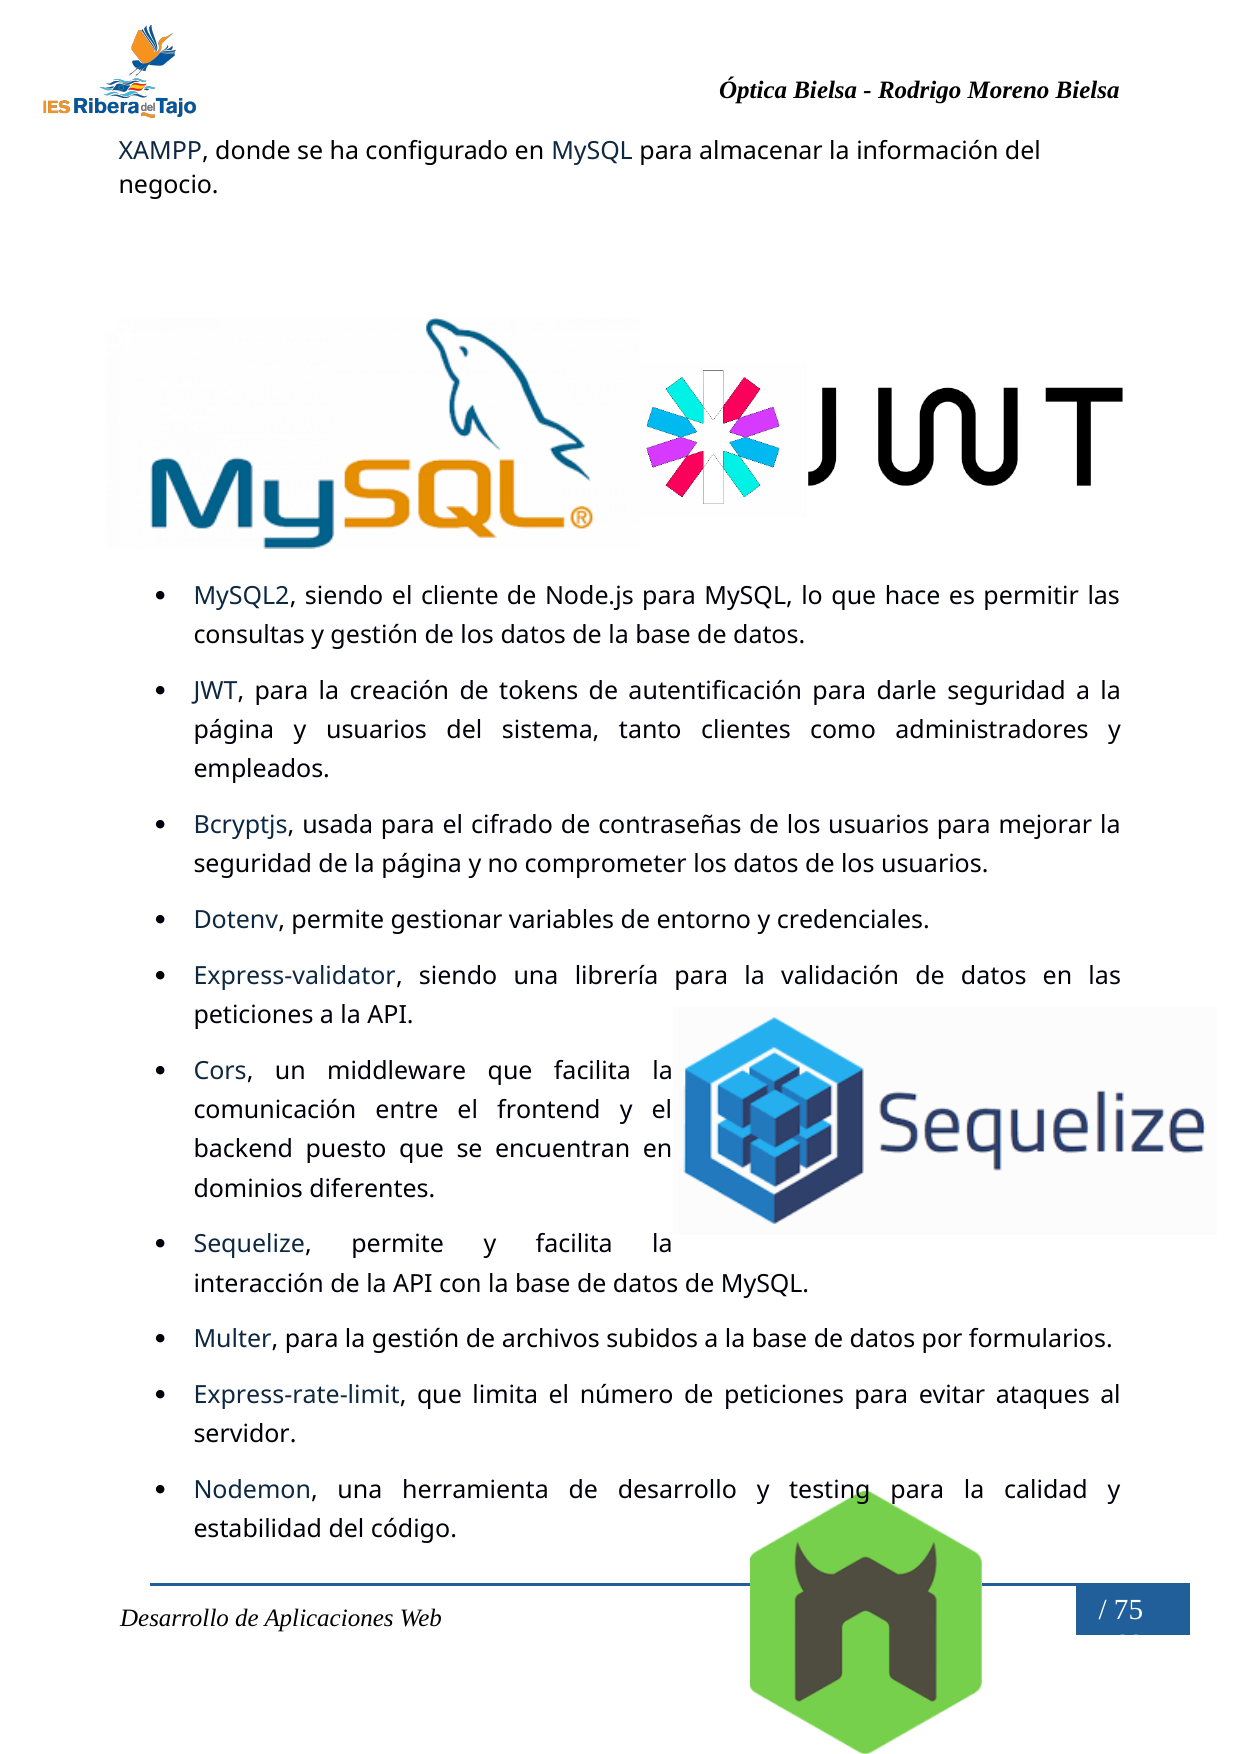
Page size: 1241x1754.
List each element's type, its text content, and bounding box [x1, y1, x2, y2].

list Nodemon, una herramienta de desarrollo y testing para la calidad y estabilidad del código. [156, 1472, 1122, 1545]
list JWT, para la creación de tokens de autentificación para darle seguridad a la página y usuarios del sistema, tanto clientes como administradores y empleados. [156, 673, 1122, 785]
list Express-validator, siendo una librería para la validación de datos en las peticiones a la API. [156, 958, 1122, 1031]
text XAMPP, donde se ha configurado en MySQL para almacenar la información del negocio. [118, 132, 1122, 201]
list Dotenv, permite gestionar variables de entorno y credenciales. [156, 902, 1122, 936]
list MySQL2, siendo el cliente de Node.js para MySQL, lo que hace es permitir las consultas y gestión de los datos de la base de datos. [156, 578, 1122, 651]
list Cors, un middleware que facilita la comunicación entre el frontend y el backend puesto que se encuentran en dominios diferentes. [156, 1053, 673, 1204]
list Multer, para la gestión de archivos subidos a la base de datos por formularios. [156, 1321, 1122, 1355]
list Sequelize, permite y facilita la interacción de la API con la base de datos de MySQL. [156, 1226, 1122, 1299]
list Bcryptjs, usada para el cifrado de contraseñas de los usuarios para mejorar la seguridad de la página y no comprometer los datos de los usuarios. [156, 807, 1122, 880]
list Express-rate-limit, que limita el número de peticiones para evitar ataques al servidor. [156, 1377, 1122, 1450]
